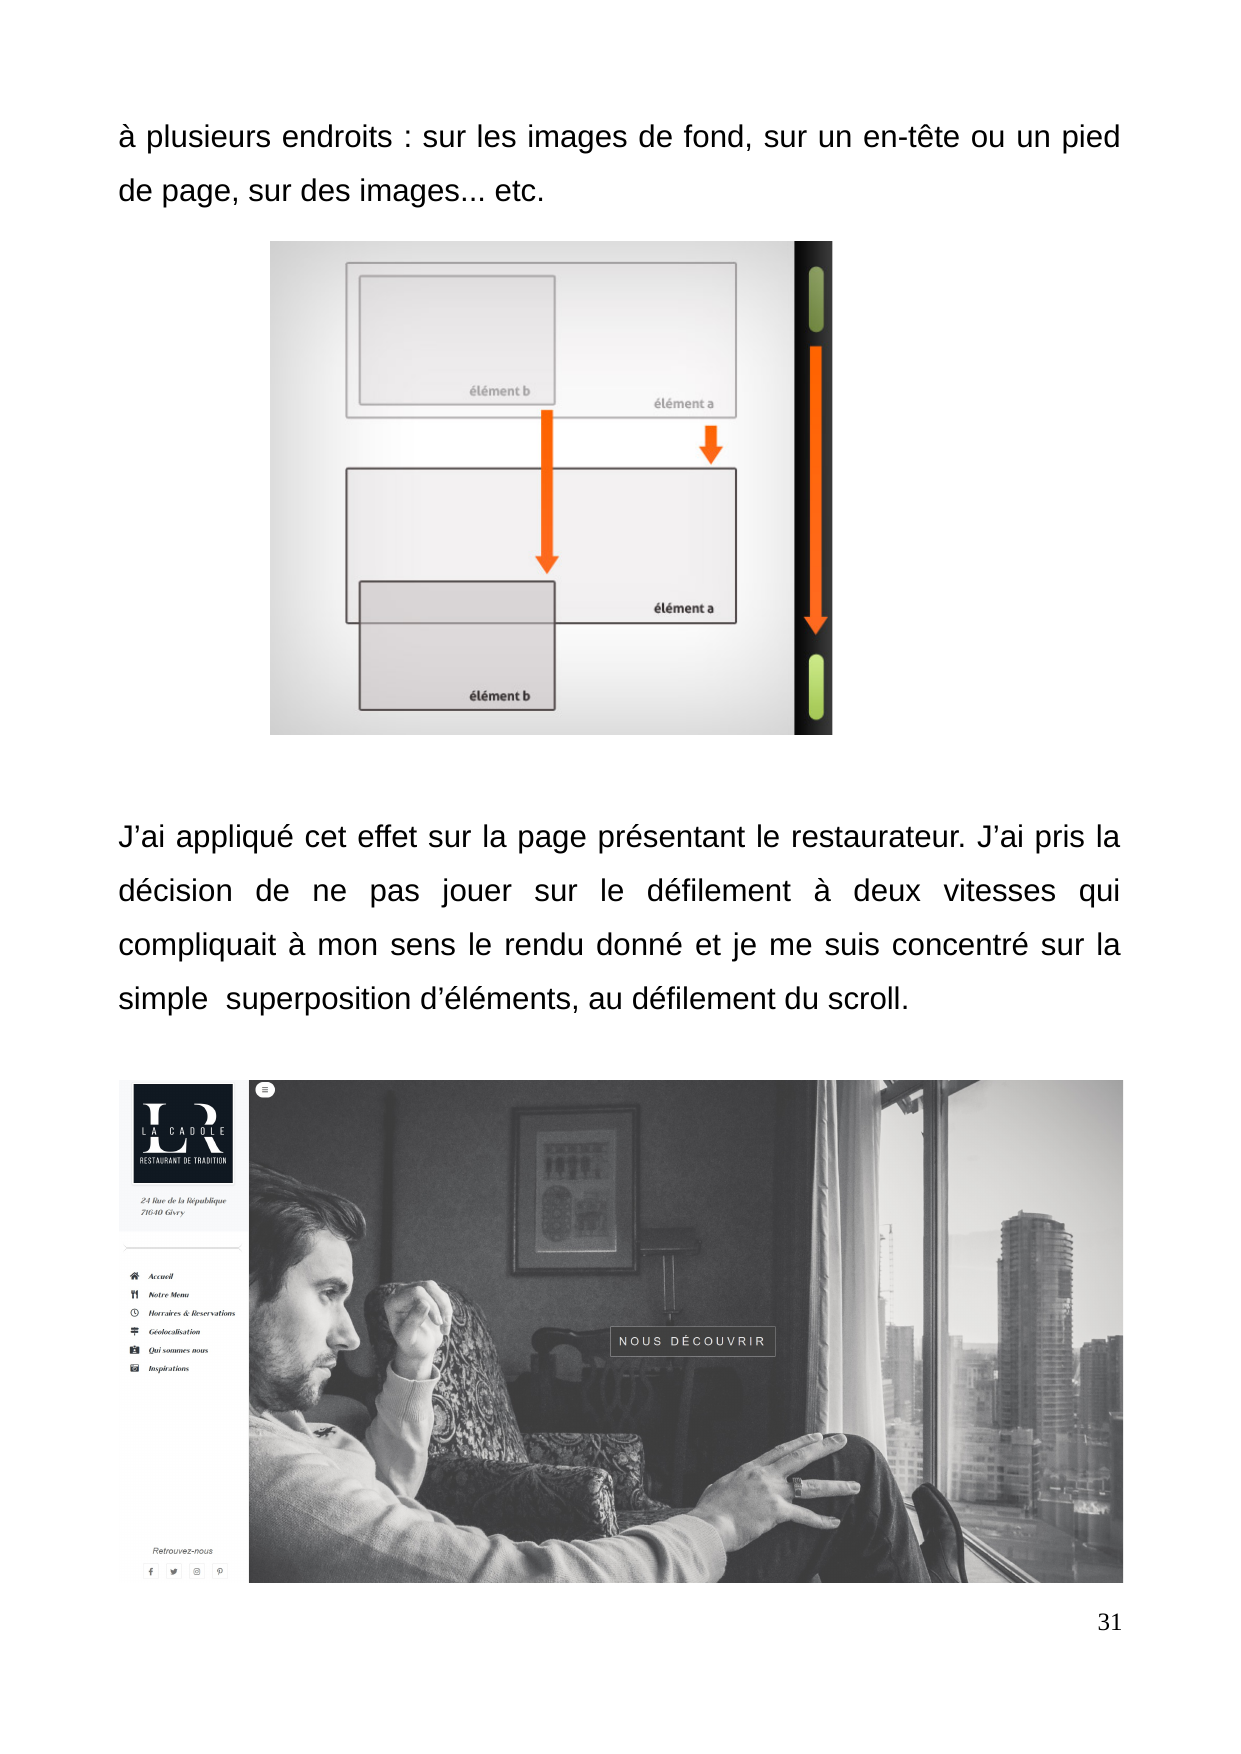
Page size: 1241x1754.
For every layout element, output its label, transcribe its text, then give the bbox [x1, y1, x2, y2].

picture [119, 1080, 1124, 1583]
picture [270, 241, 833, 735]
text J’ai appliqué cet effet sur la page présentant le restaurateur. J’ai pris la décision de ne pas jouer sur le défilement à deux vitesses qui compliquait à mon sens le rendu donné et je me suis concentré sur la simple superposition d’éléments, au défilement du scroll. [118, 818, 1122, 1016]
text à plusieurs endroits : sur les images de fond, sur un en-tête ou un pied de page, sur des images... etc. [118, 118, 1122, 208]
